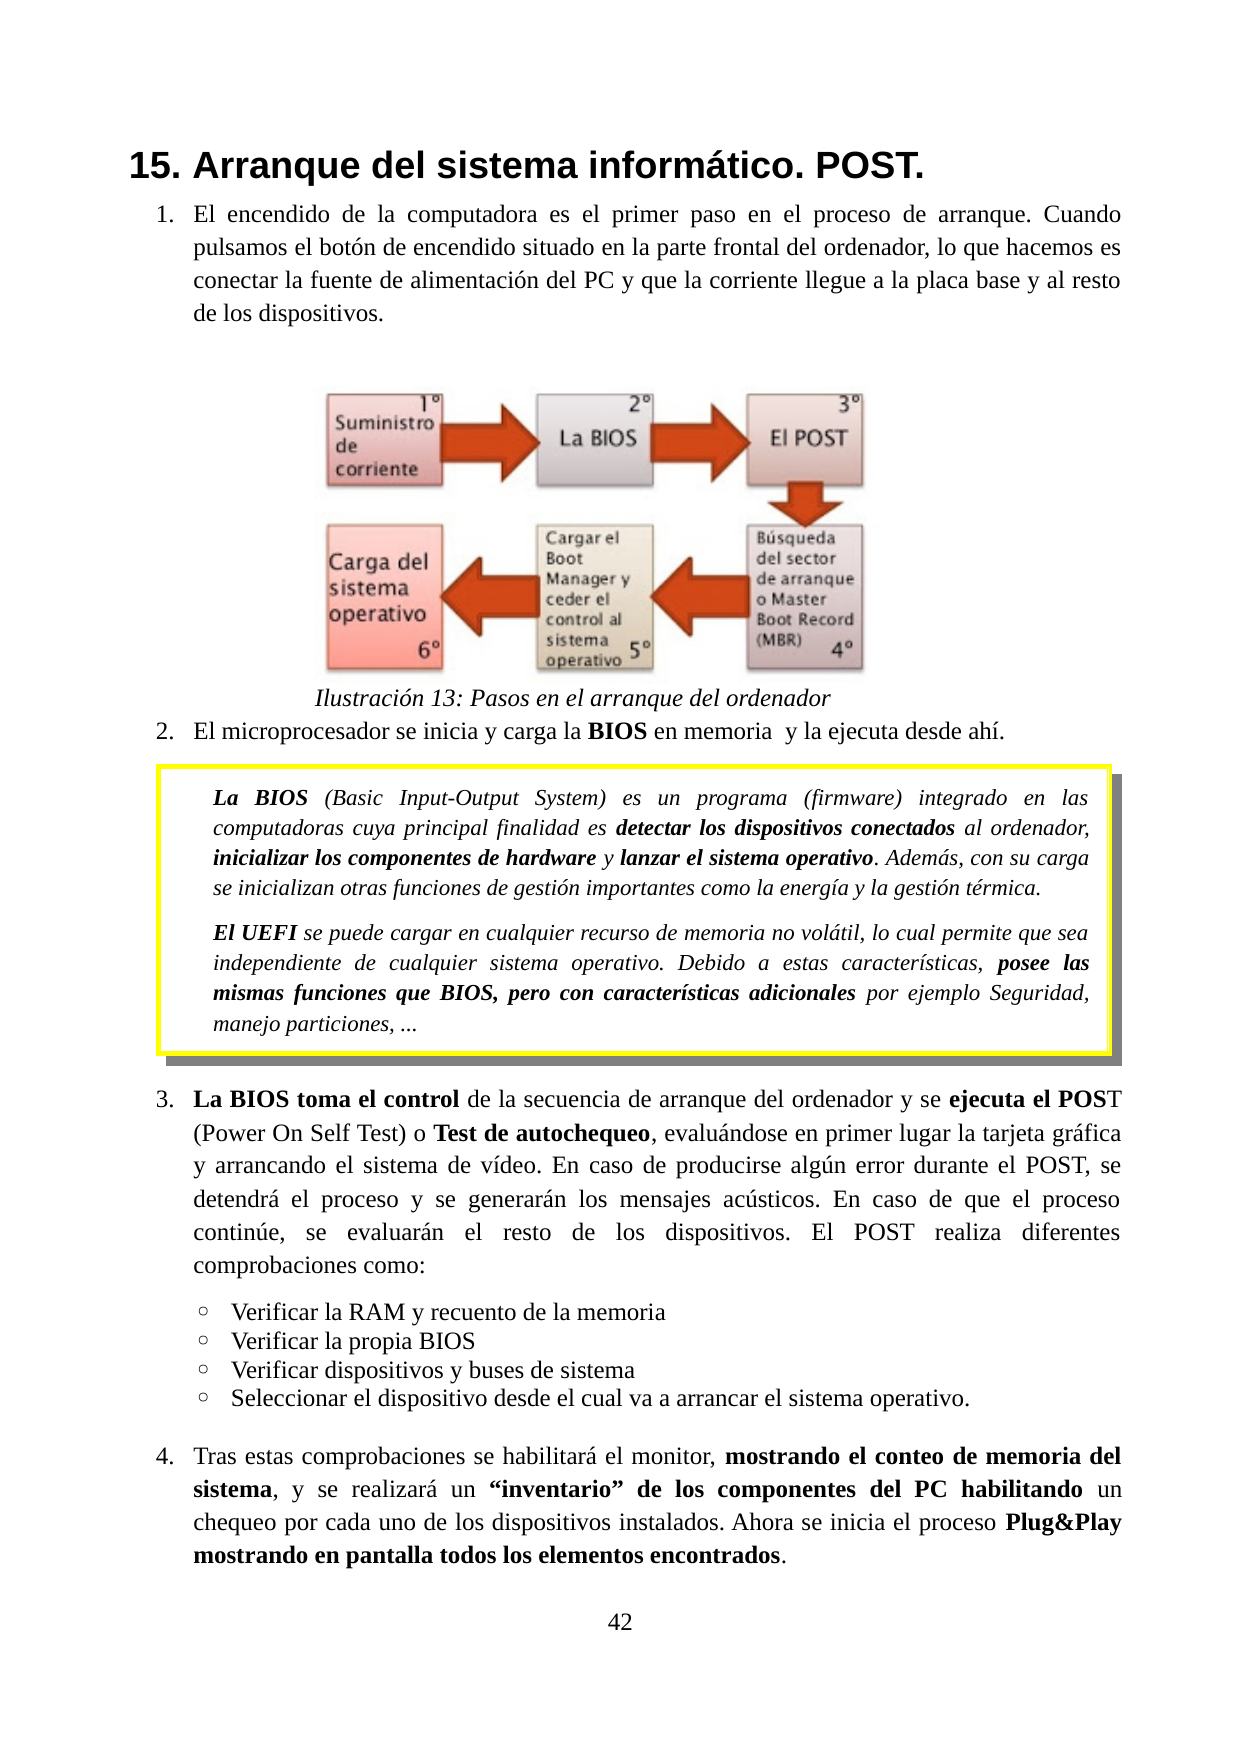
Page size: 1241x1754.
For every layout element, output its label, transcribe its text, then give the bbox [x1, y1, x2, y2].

list Seleccionar el dispositivo desde el cual va a arrancar el sistema operativo. [193, 1383, 1122, 1412]
subtitle Arranque del sistema informático. POST. [118, 143, 1122, 187]
picture [314, 386, 881, 684]
list Verificar la RAM y recuento de la memoria [193, 1297, 1122, 1326]
list El encendido de la computadora es el primer paso en el proceso de arranque. Cuando pulsamos el botón de encendido situado en la parte frontal del ordenador, lo que hacemos es conectar la fuente de alimentación del PC y que la corriente llegue a la placa base y al resto de los dispositivos. [156, 199, 1122, 327]
list Tras estas comprobaciones se habilitará el monitor, mostrando el conteo de memoria del sistema, y se realizará un “inventario” de los componentes del PC habilitando un chequeo por cada uno de los dispositivos instalados. Ahora se inicia el proceso Plug&Play mostrando en pantalla todos los elementos encontrados. [156, 1441, 1122, 1569]
list La BIOS (Basic Input-Output System) es un programa (firmware) integrado en las computadoras cuya principal finalidad es detectar los dispositivos conectados al ordenador, inicializar los componentes de hardware y lanzar el sistema operativo. Además, con su carga se inicializan otras funciones de gestión importantes como la energía y la gestión térmica. [161, 769, 1107, 899]
list El microprocesador se inicia y carga la BIOS en memoria y la ejecuta desde ahí. [156, 346, 1122, 745]
list Verificar dispositivos y buses de sistema [193, 1355, 1122, 1383]
list Ilustración 13: Pasos en el arranque del ordenador [314, 684, 881, 712]
list La BIOS toma el control de la secuencia de arranque del ordenador y se ejecuta el POST (Power On Self Test) o Test de autochequeo, evaluándose en primer lugar la tarjeta gráfica y arrancando el sistema de vídeo. En caso de producirse algún error durante el POST, se detendrá el proceso y se generarán los mensajes acústicos. En caso de que el proceso continúe, se evaluarán el resto de los dispositivos. El POST realiza diferentes comprobaciones como: [156, 1084, 1122, 1278]
list Verificar la propia BIOS [193, 1326, 1122, 1355]
list El UEFI se puede cargar en cualquier recurso de memoria no volátil, lo cual permite que sea independiente de cualquier sistema operativo. Debido a estas características, posee las mismas funciones que BIOS, pero con características adicionales por ejemplo Seguridad, manejo particiones, ... [161, 899, 1107, 1051]
